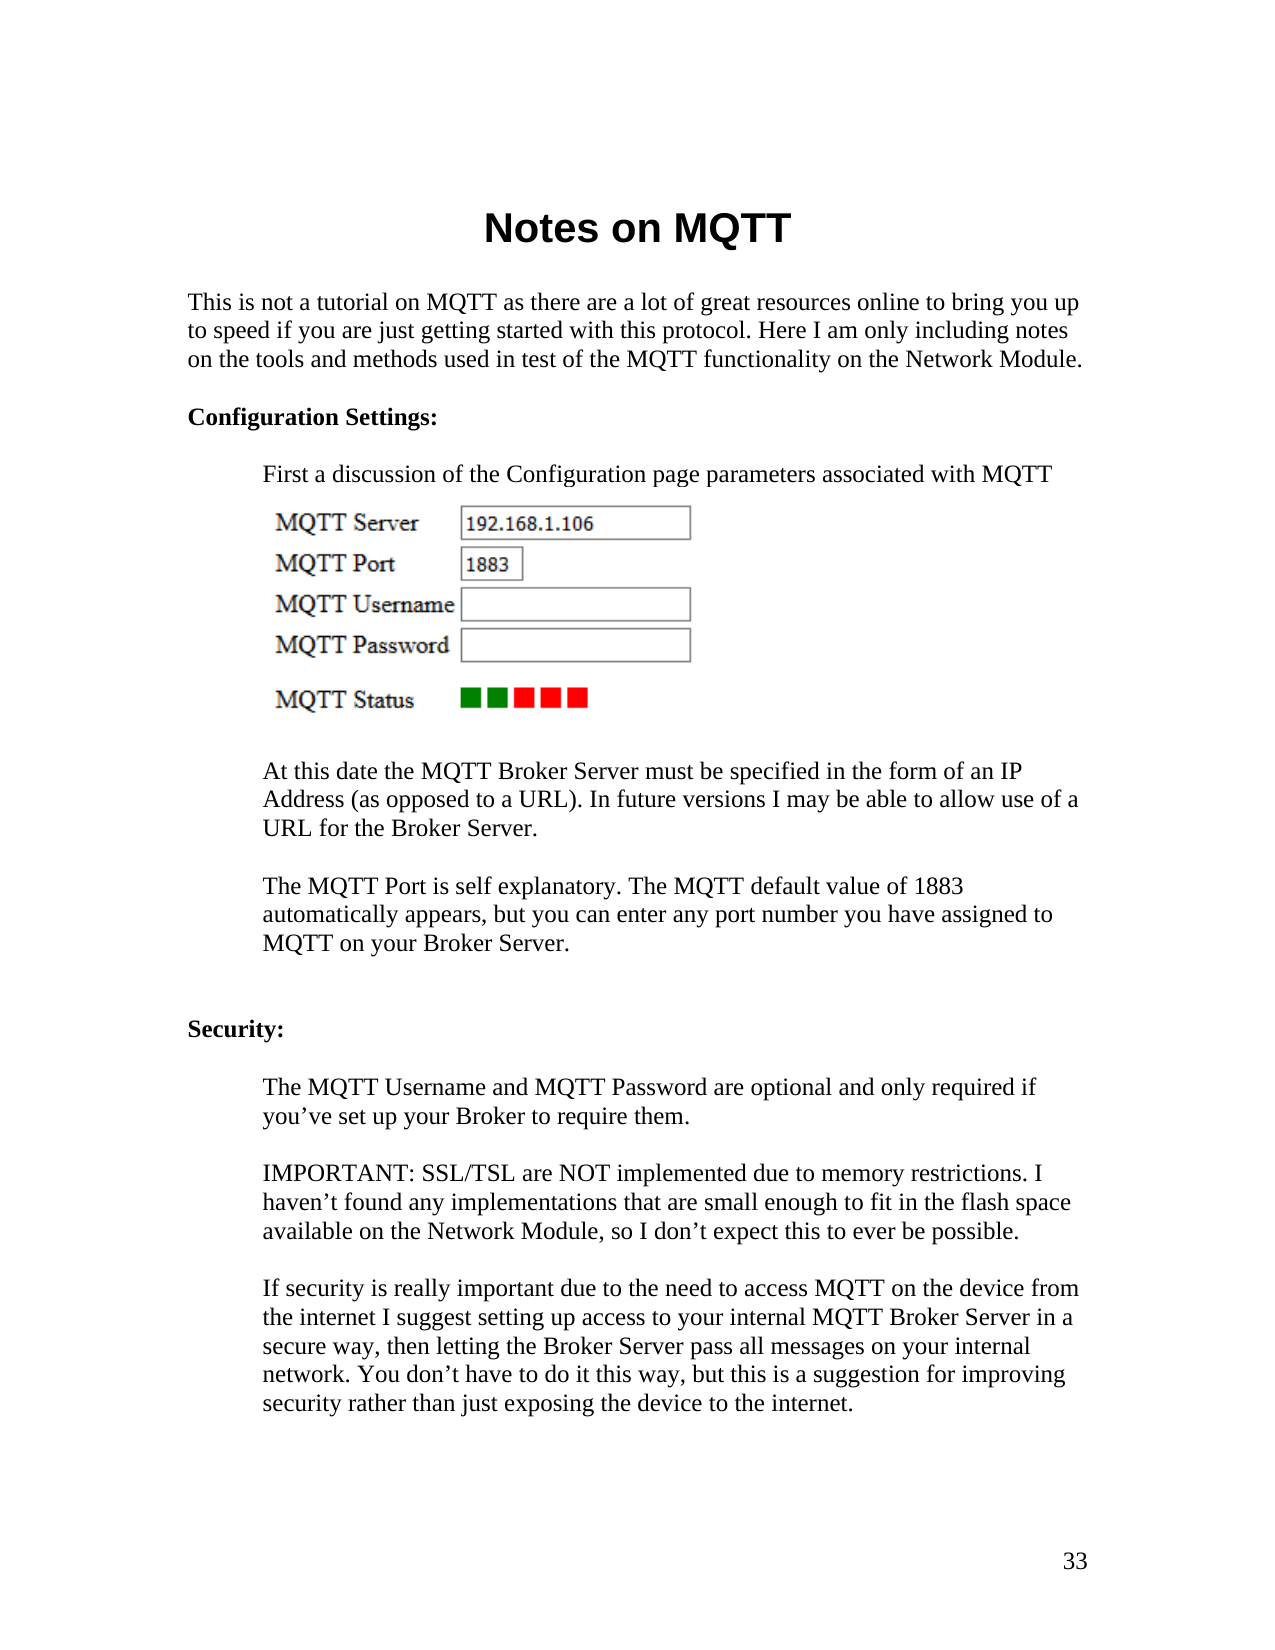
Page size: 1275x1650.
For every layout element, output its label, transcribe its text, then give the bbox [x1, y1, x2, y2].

text First a discussion of the Configuration page parameters associated with MQTT [262, 459, 1087, 488]
text At this date the MQTT Broker Server must be specified in the form of an IP Address (as opposed to a URL). In future versions I may be able to allow use of a URL for the Broker Server. [262, 756, 1087, 842]
text IMPORTANT: SSL/TSL are NOT implemented due to memory restrictions. I haven’t found any implementations that are small enough to fit in the flash space available on the Network Module, so I don’t expect this to ever be possible. [262, 1158, 1087, 1244]
text The MQTT Username and MQTT Password are optional and only required if you’ve set up your Broker to require them. [262, 1072, 1087, 1129]
text If security is really important due to the need to access MQTT on the device from the internet I suggest setting up access to your internal MQTT Broker Server in a secure way, then letting the Broker Server pass all messages on your internal network. You don’t have to do it this way, but this is a suggestion for improving security rather than just exposing the device to the internet. [262, 1273, 1087, 1417]
text This is not a tutorial on MQTT as there are a lot of great resources online to bring you up to speed if you are just getting started with this protocol. Here I am only including notes on the tools and methods used in test of the MQTT functionality on the Network Module. [187, 287, 1087, 373]
text Security: [187, 1014, 1087, 1043]
picture [262, 487, 718, 727]
text Configuration Settings: [187, 402, 1087, 430]
text The MQTT Port is self explanatory. The MQTT default value of 1883 automatically appears, but you can enter any port number you have assigned to MQTT on your Broker Server. [262, 871, 1087, 957]
subtitle Notes on MQTT [187, 204, 1087, 252]
